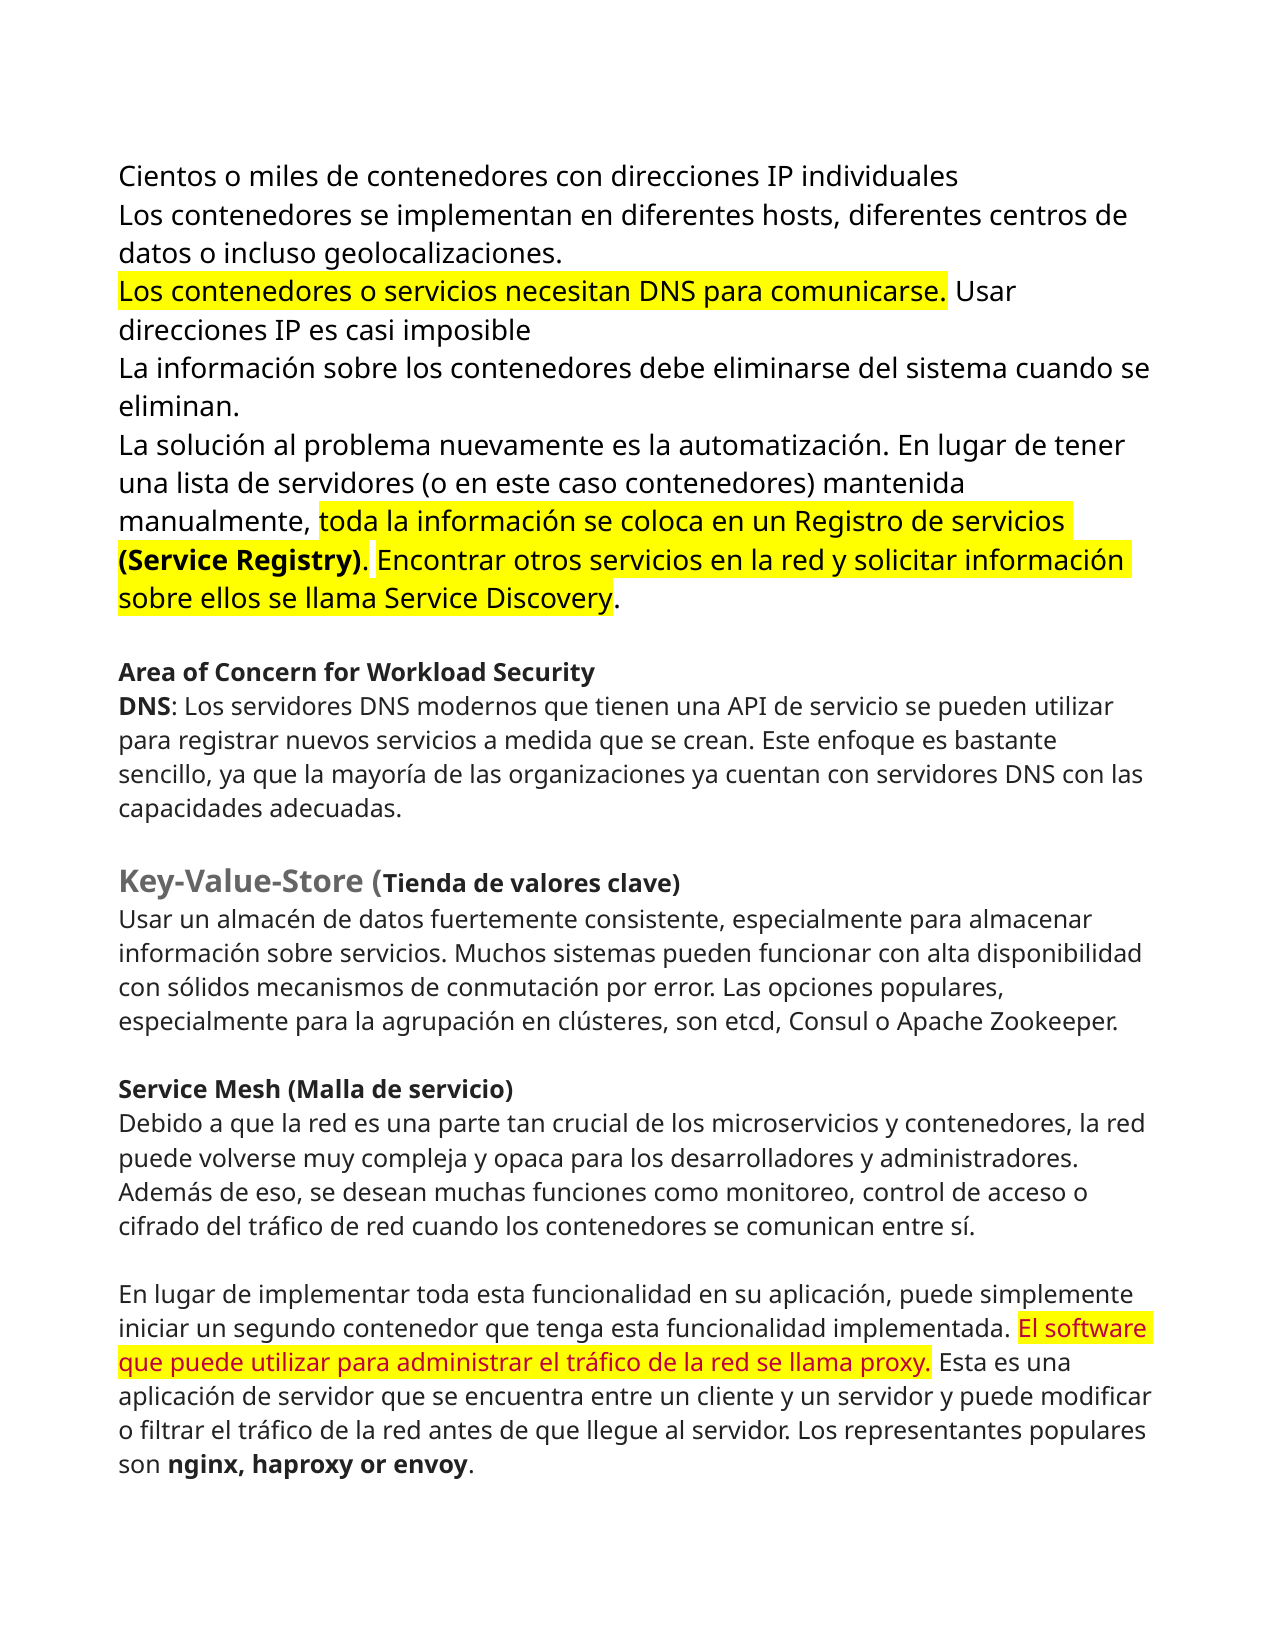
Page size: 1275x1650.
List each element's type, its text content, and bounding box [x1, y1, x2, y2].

text Cientos o miles de contenedores con direcciones IP individuales [118, 156, 1157, 195]
text Area of Concern for Workload Security [118, 655, 1157, 689]
text Los contenedores o servicios necesitan DNS para comunicarse. Usar direcciones IP es casi imposible [118, 271, 1157, 348]
text DNS: Los servidores DNS modernos que tienen una API de servicio se pueden utilizar para registrar nuevos servicios a medida que se crean. Este enfoque es bastante sencillo, ya que la mayoría de las organizaciones ya cuentan con servidores DNS con las capacidades adecuadas. [118, 689, 1157, 825]
text En lugar de implementar toda esta funcionalidad en su aplicación, puede simplemente iniciar un segundo contenedor que tenga esta funcionalidad implementada. El software que puede utilizar para administrar el tráfico de la red se llama proxy. Esta es una aplicación de servidor que se encuentra entre un cliente y un servidor y puede modificar o filtrar el tráfico de la red antes de que llegue al servidor. Los representantes populares son nginx, haproxy or envoy. [118, 1276, 1157, 1481]
text La solución al problema nuevamente es la automatización. En lugar de tener una lista de servidores (o en este caso contenedores) mantenida manualmente, toda la información se coloca en un Registro de servicios (Service Registry). Encontrar otros servicios en la red y solicitar información sobre ellos se llama Service Discovery. [118, 425, 1157, 616]
text Service Mesh (Malla de servicio) [118, 1072, 1157, 1106]
text Usar un almacén de datos fuertemente consistente, especialmente para almacenar información sobre servicios. Muchos sistemas pueden funcionar con alta disponibilidad con sólidos mecanismos de conmutación por error. Las opciones populares, especialmente para la agrupación en clústeres, son etcd, Consul o Apache Zookeeper. [118, 902, 1157, 1038]
text La información sobre los contenedores debe eliminarse del sistema cuando se eliminan. [118, 348, 1157, 425]
text Los contenedores se implementan en diferentes hosts, diferentes centros de datos o incluso geolocalizaciones. [118, 195, 1157, 271]
text Debido a que la red es una parte tan crucial de los microservicios y contenedores, la red puede volverse muy compleja y opaca para los desarrolladores y administradores. Además de eso, se desean muchas funciones como monitoreo, control de acceso o cifrado del tráfico de red cuando los contenedores se comunican entre sí. [118, 1106, 1157, 1242]
text Key-Value-Store (Tienda de valores clave) [118, 859, 1157, 902]
